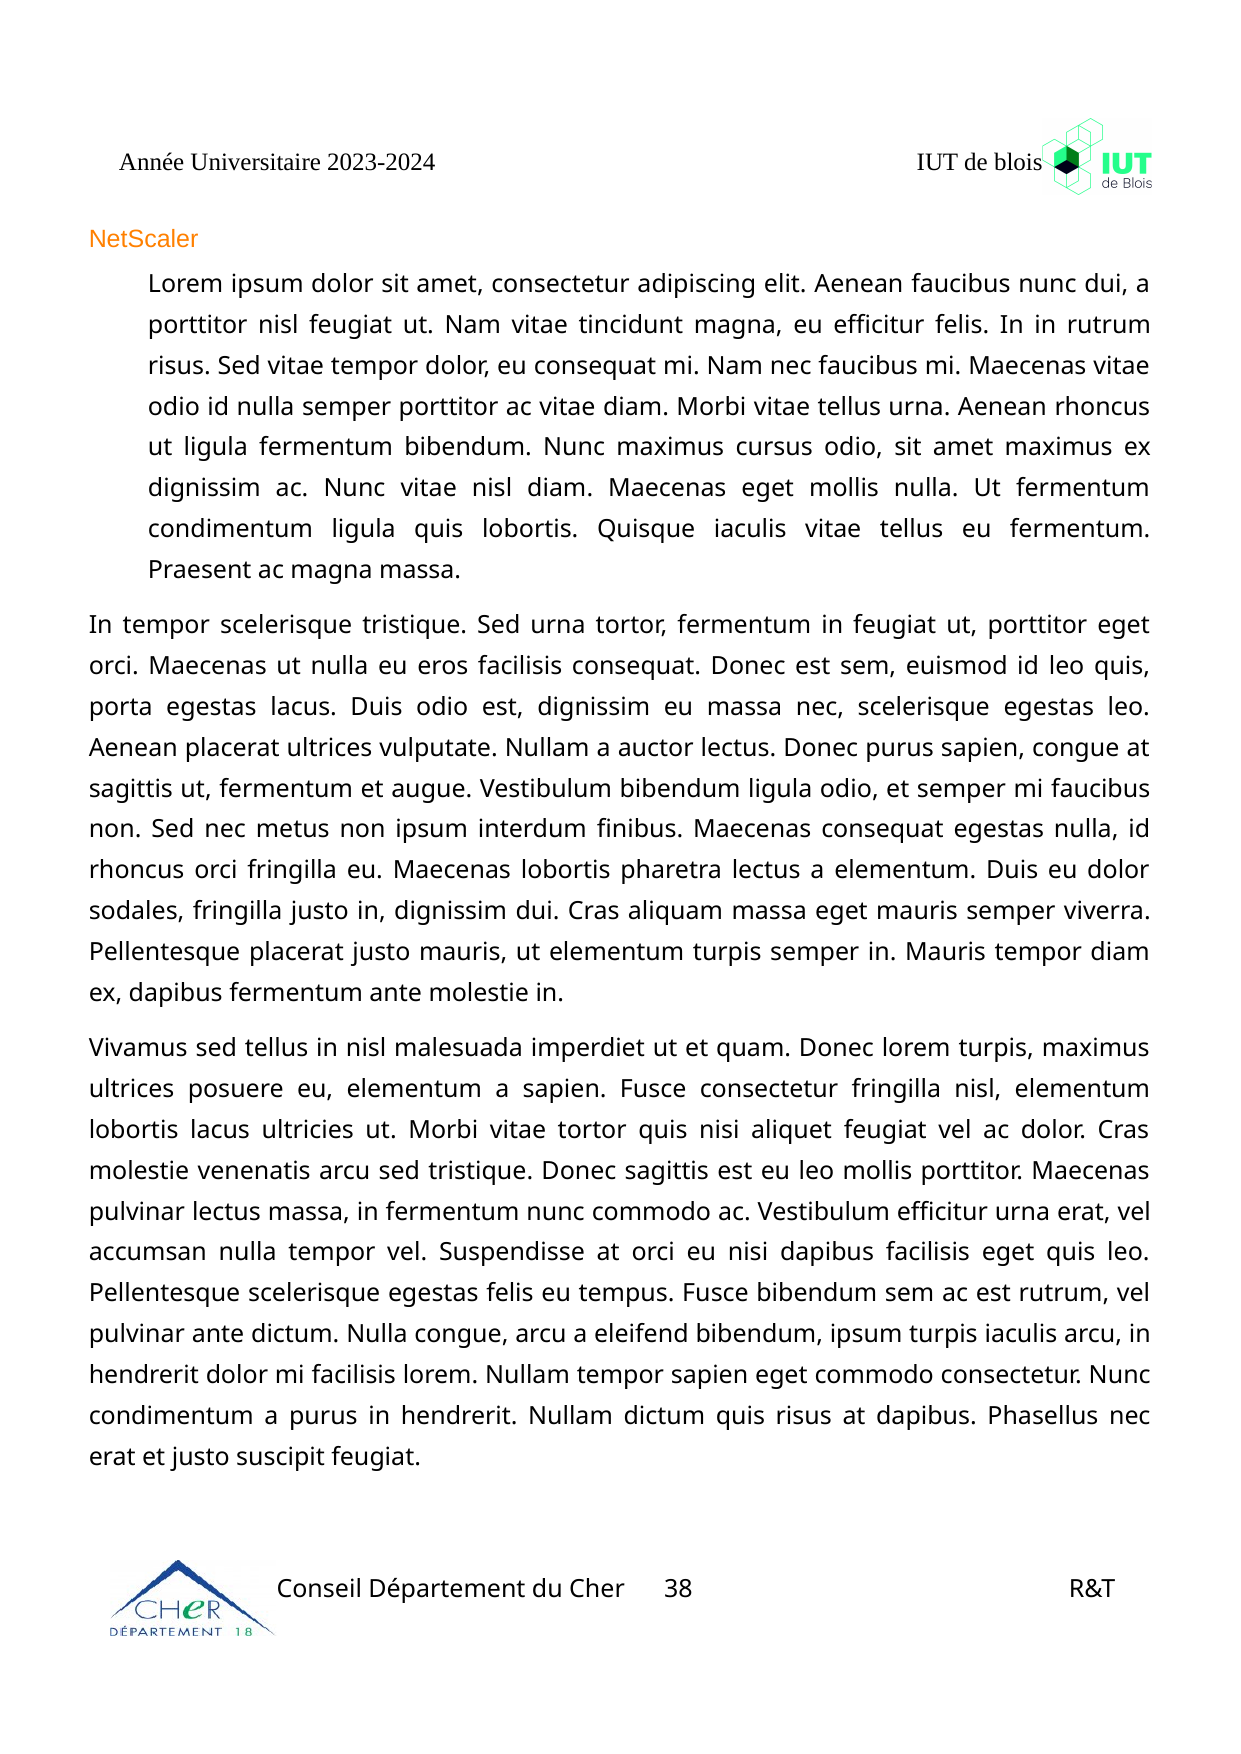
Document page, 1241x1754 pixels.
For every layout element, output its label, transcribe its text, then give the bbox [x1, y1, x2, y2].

text Lorem ipsum dolor sit amet, consectetur adipiscing elit. Aenean faucibus nunc dui, a porttitor nisl feugiat ut. Nam vitae tincidunt magna, eu efficitur felis. In in rutrum risus. Sed vitae tempor dolor, eu consequat mi. Nam nec faucibus mi. Maecenas vitae odio id nulla semper porttitor ac vitae diam. Morbi vitae tellus urna. Aenean rhoncus ut ligula fermentum bibendum. Nunc maximus cursus odio, sit amet maximus ex dignissim ac. Nunc vitae nisl diam. Maecenas eget mollis nulla. Ut fermentum condimentum ligula quis lobortis. Quisque iaculis vitae tellus eu fermentum. Praesent ac magna massa. [148, 266, 1152, 586]
picture [110, 1560, 277, 1636]
text Vivamus sed tellus in nisl malesuada imperdiet ut et quam. Donec lorem turpis, maximus ultrices posuere eu, elementum a sapien. Fusce consectetur fringilla nisl, elementum lobortis lacus ultricies ut. Morbi vitae tortor quis nisi aliquet feugiat vel ac dolor. Cras molestie venenatis arcu sed tristique. Donec sagittis est eu leo mollis porttitor. Maecenas pulvinar lectus massa, in fermentum nunc commodo ac. Vestibulum efficitur urna erat, vel accumsan nulla tempor vel. Suspendisse at orci eu nisi dapibus facilisis eget quis leo. Pellentesque scelerisque egestas felis eu tempus. Fusce bibendum sem ac est rutrum, vel pulvinar ante dictum. Nulla congue, arcu a eleifend bibendum, ipsum turpis iaculis arcu, in hendrerit dolor mi facilisis lorem. Nullam tempor sapien eget commodo consectetur. Nunc condimentum a purus in hendrerit. Nullam dictum quis risus at dapibus. Phasellus nec erat et justo suscipit feugiat. [88, 1030, 1152, 1472]
text In tempor scelerisque tristique. Sed urna tortor, fermentum in feugiat ut, porttitor eget orci. Maecenas ut nulla eu eros facilisis consequat. Donec est sem, euismod id leo quis, porta egestas lacus. Duis odio est, dignissim eu massa nec, scelerisque egestas leo. Aenean placerat ultrices vulputate. Nullam a auctor lectus. Donec purus sapien, congue at sagittis ut, fermentum et augue. Vestibulum bibendum ligula odio, et semper mi faucibus non. Sed nec metus non ipsum interdum finibus. Maecenas consequat egestas nulla, id rhoncus orci fringilla eu. Maecenas lobortis pharetra lectus a elementum. Duis eu dolor sodales, fringilla justo in, dignissim dui. Cras aliquam massa eget mauris semper viverra. Pellentesque placerat justo mauris, ut elementum turpis semper in. Mauris tempor diam ex, dapibus fermentum ante molestie in. [88, 607, 1152, 1008]
subtitle NetScaler [88, 224, 1152, 253]
picture [1042, 118, 1152, 195]
